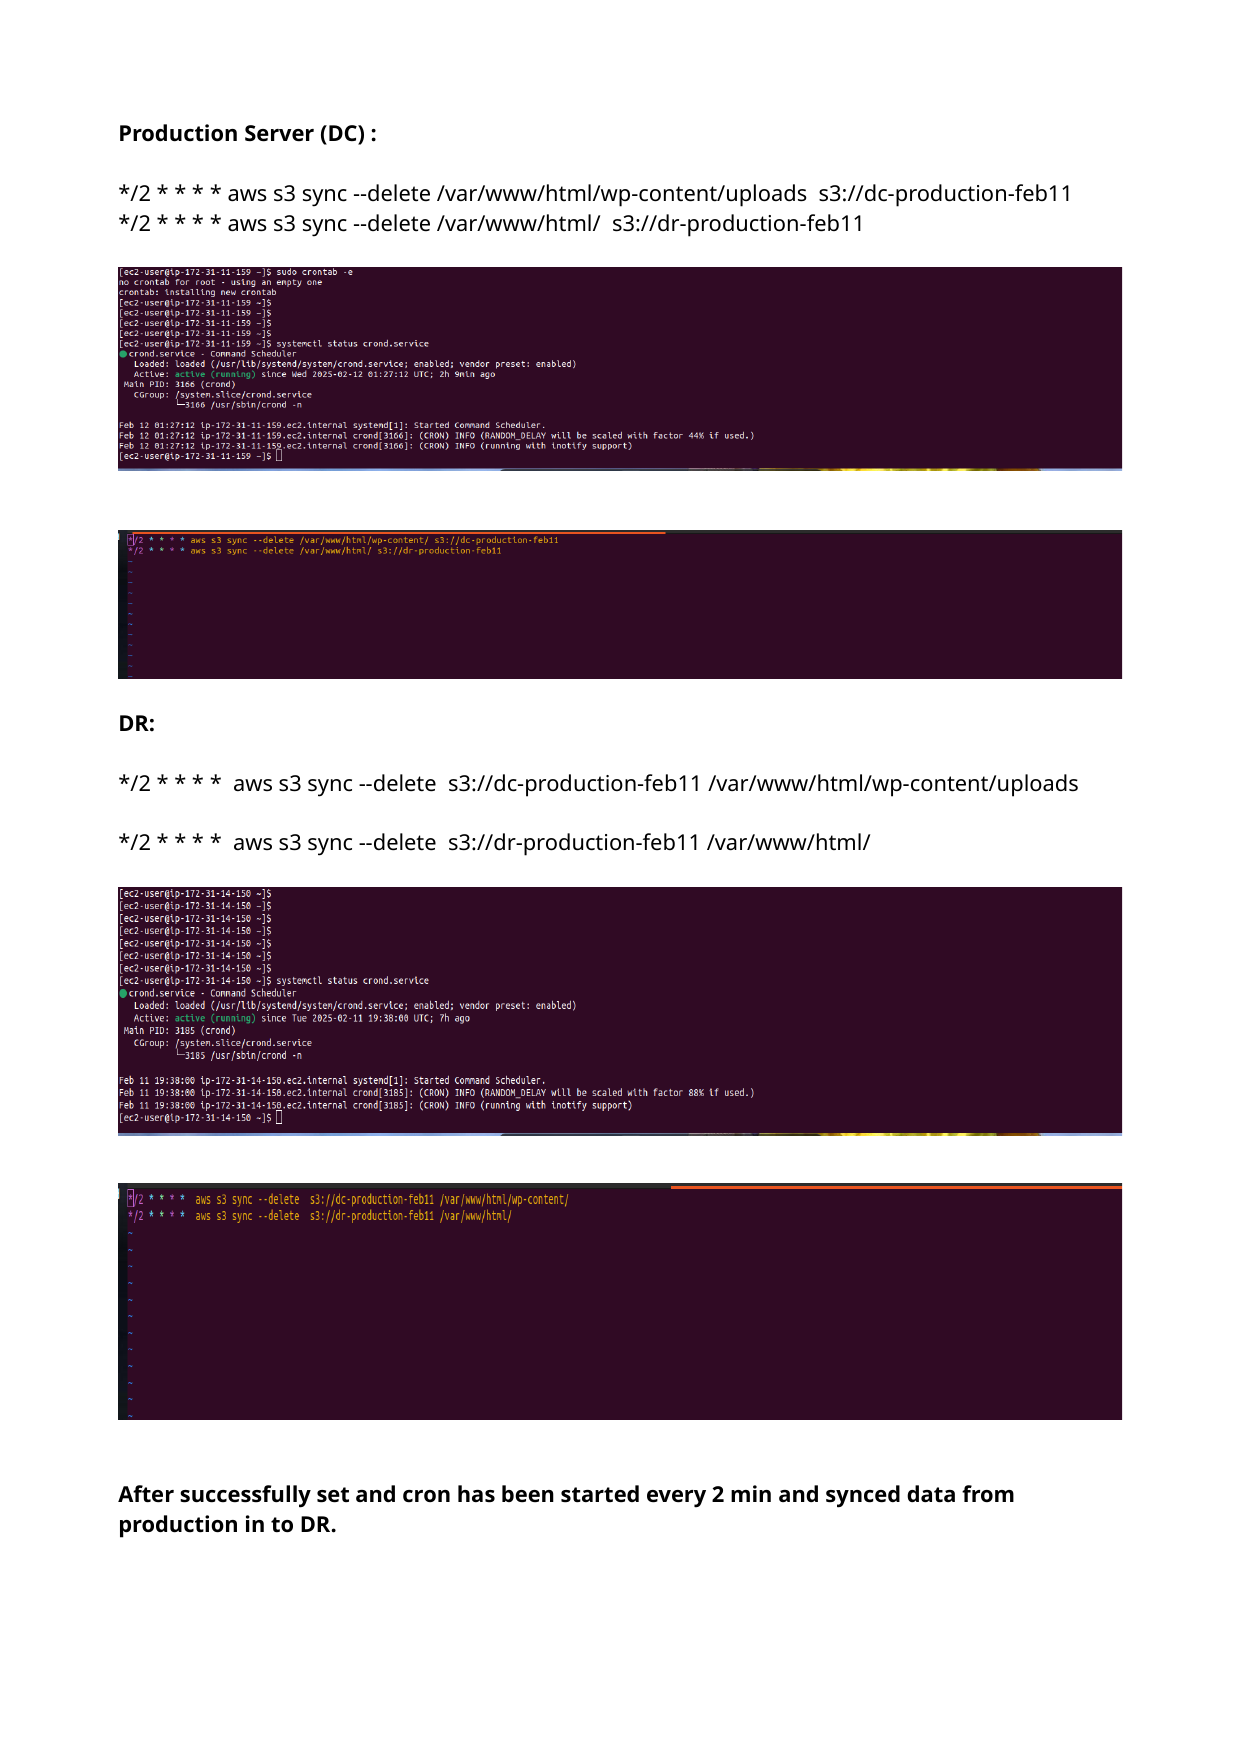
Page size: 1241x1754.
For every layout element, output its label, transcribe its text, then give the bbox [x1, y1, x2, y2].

text */2 * * * * aws s3 sync --delete s3://dr-production-feb11 /var/www/html/ [118, 827, 1122, 857]
text */2 * * * * aws s3 sync --delete s3://dc-production-feb11 /var/www/html/wp-content/uploads [118, 738, 1122, 798]
text DR: [118, 708, 1122, 738]
text Production Server (DC) : [118, 118, 1122, 148]
text */2 * * * * aws s3 sync --delete /var/www/html/ s3://dr-production-feb11 [118, 207, 1122, 237]
text After successfully set and cron has been started every 2 min and synced data from production in to DR. [118, 1479, 1122, 1539]
text */2 * * * * aws s3 sync --delete /var/www/html/wp-content/uploads s3://dc-production-feb11 [118, 178, 1122, 207]
picture [118, 887, 1123, 1136]
picture [118, 267, 1123, 471]
picture [118, 1183, 1123, 1420]
picture [118, 530, 1123, 679]
